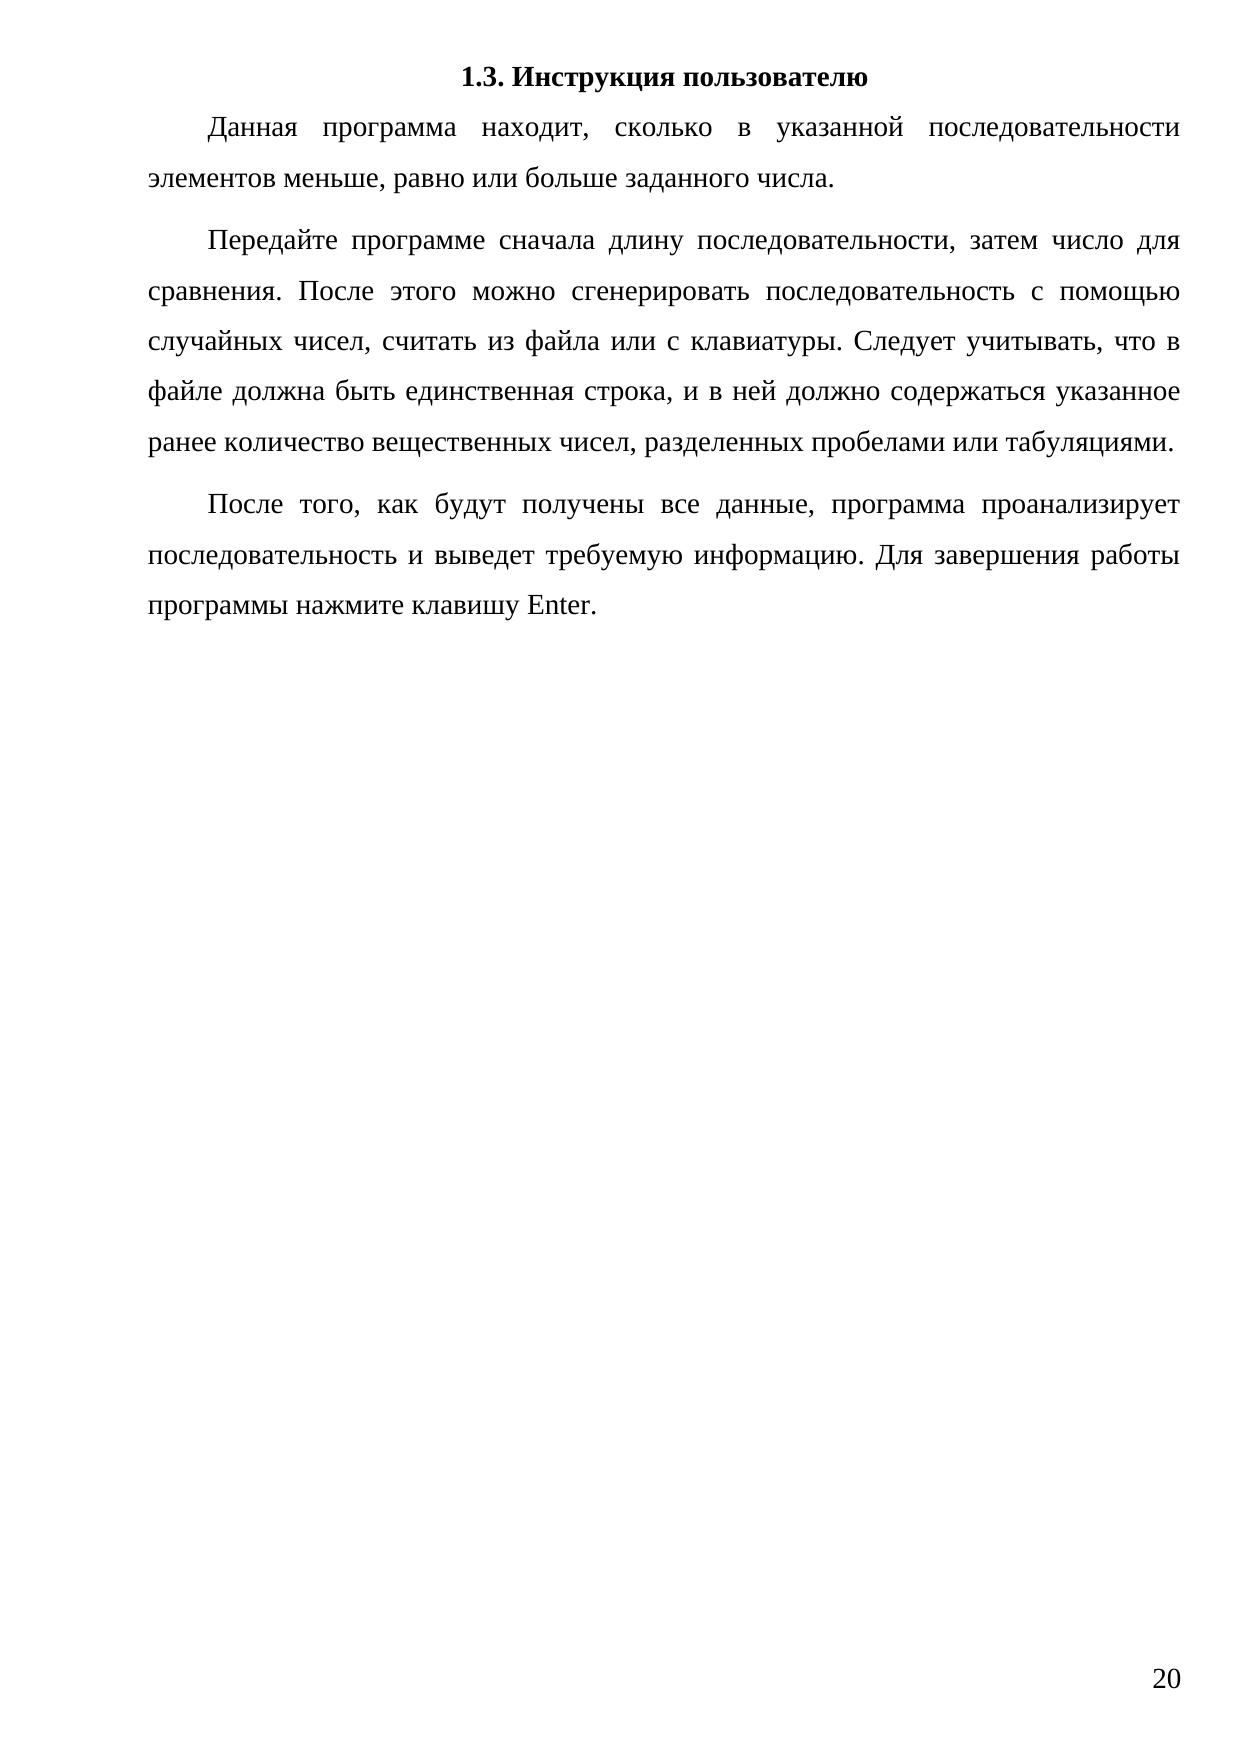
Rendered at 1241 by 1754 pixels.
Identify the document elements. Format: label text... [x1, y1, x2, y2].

text Передайте программе сначала длину последовательности, затем число для сравнения. После этого можно сгенерировать последовательность с помощью случайных чисел, считать из файла или с клавиатуры. Следует учитывать, что в файле должна быть единственная строка, и в ней должно содержаться указанное ранее количество вещественных чисел, разделенных пробелами или табуляциями. [148, 222, 1181, 457]
text После того, как будут получены все данные, программа проанализирует последовательность и выведет требуемую информацию. Для завершения работы программы нажмите клавишу Enter. [148, 487, 1181, 621]
text Данная программа находит, сколько в указанной последовательности элементов меньше, равно или больше заданного числа. [148, 109, 1181, 193]
subtitle 1.3. Инструкция пользователю [207, 59, 1122, 93]
